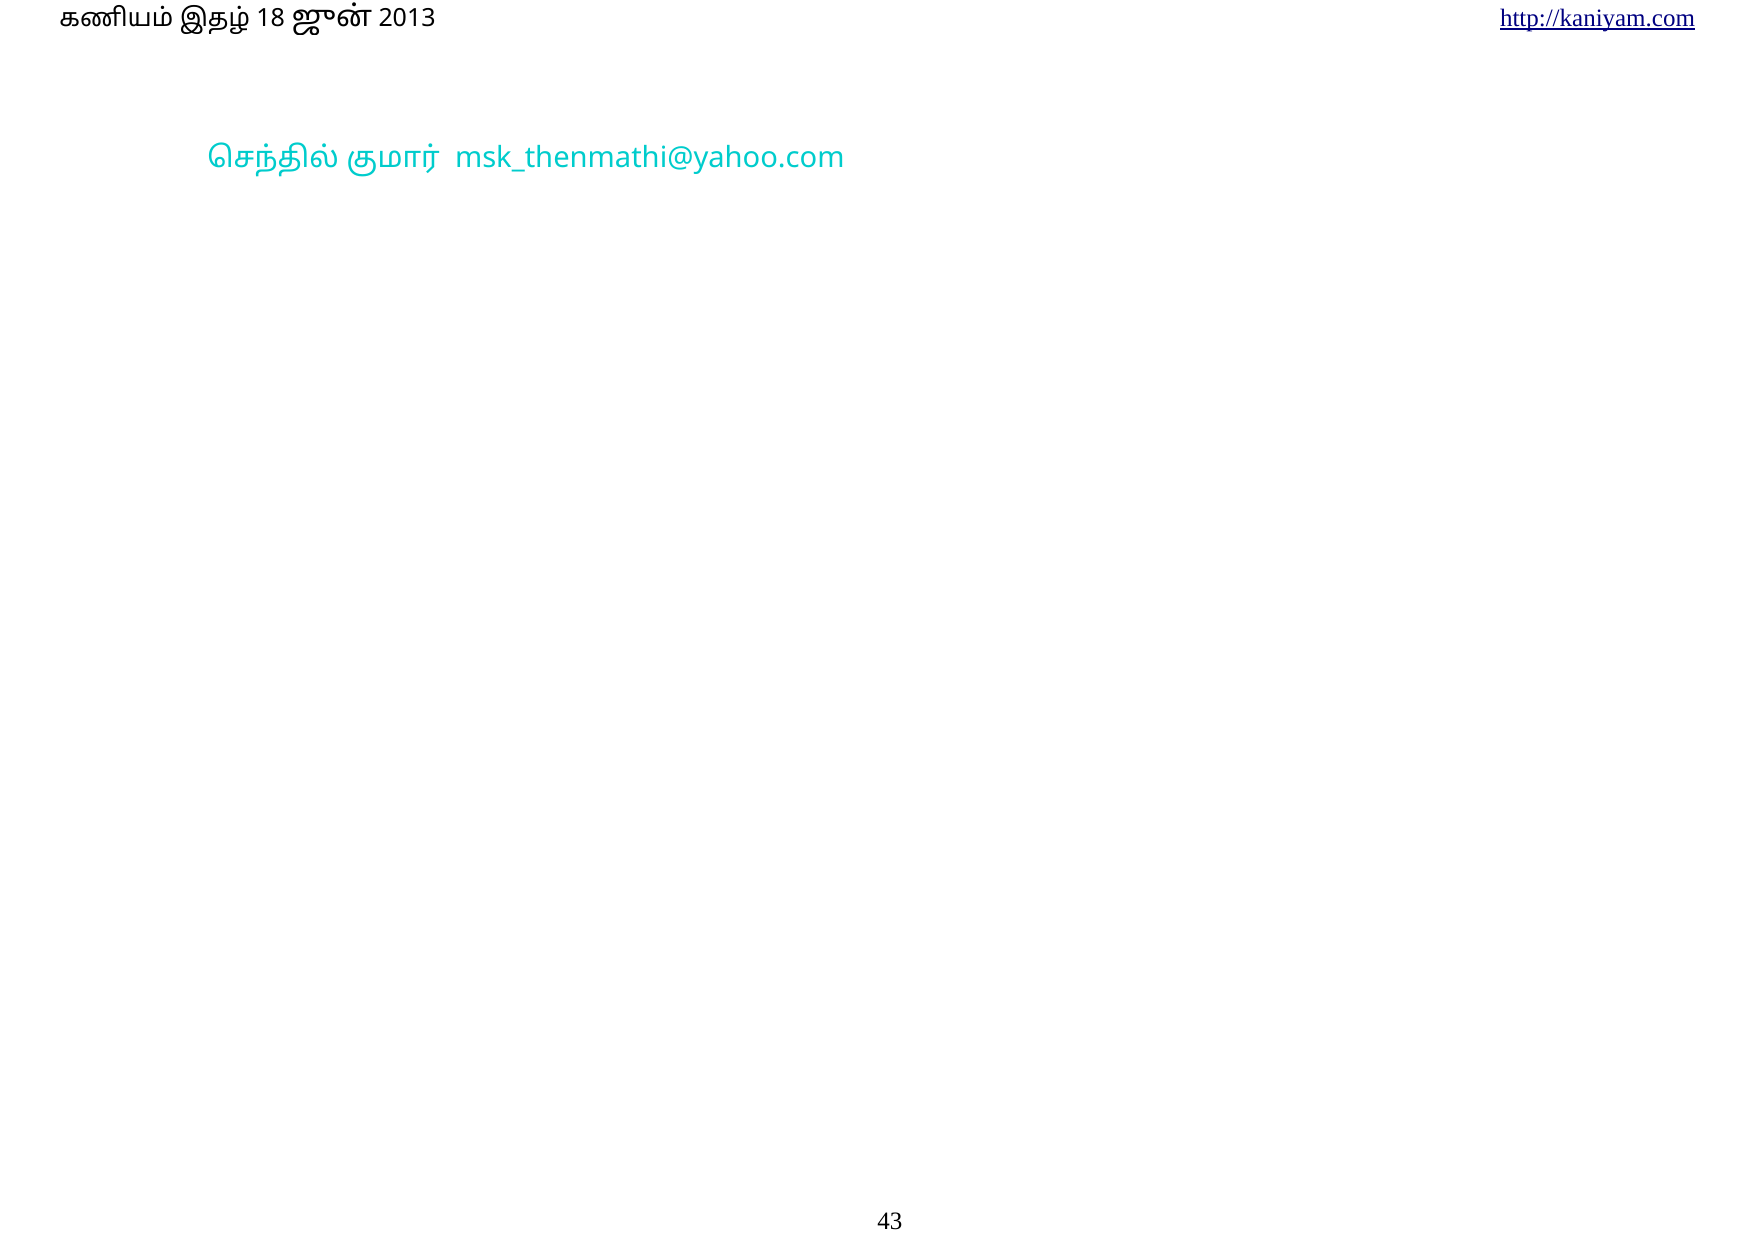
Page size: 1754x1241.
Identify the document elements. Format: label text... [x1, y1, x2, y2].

text செந்தில் குமார் msk_thenmathi@yahoo.com [207, 136, 1695, 179]
